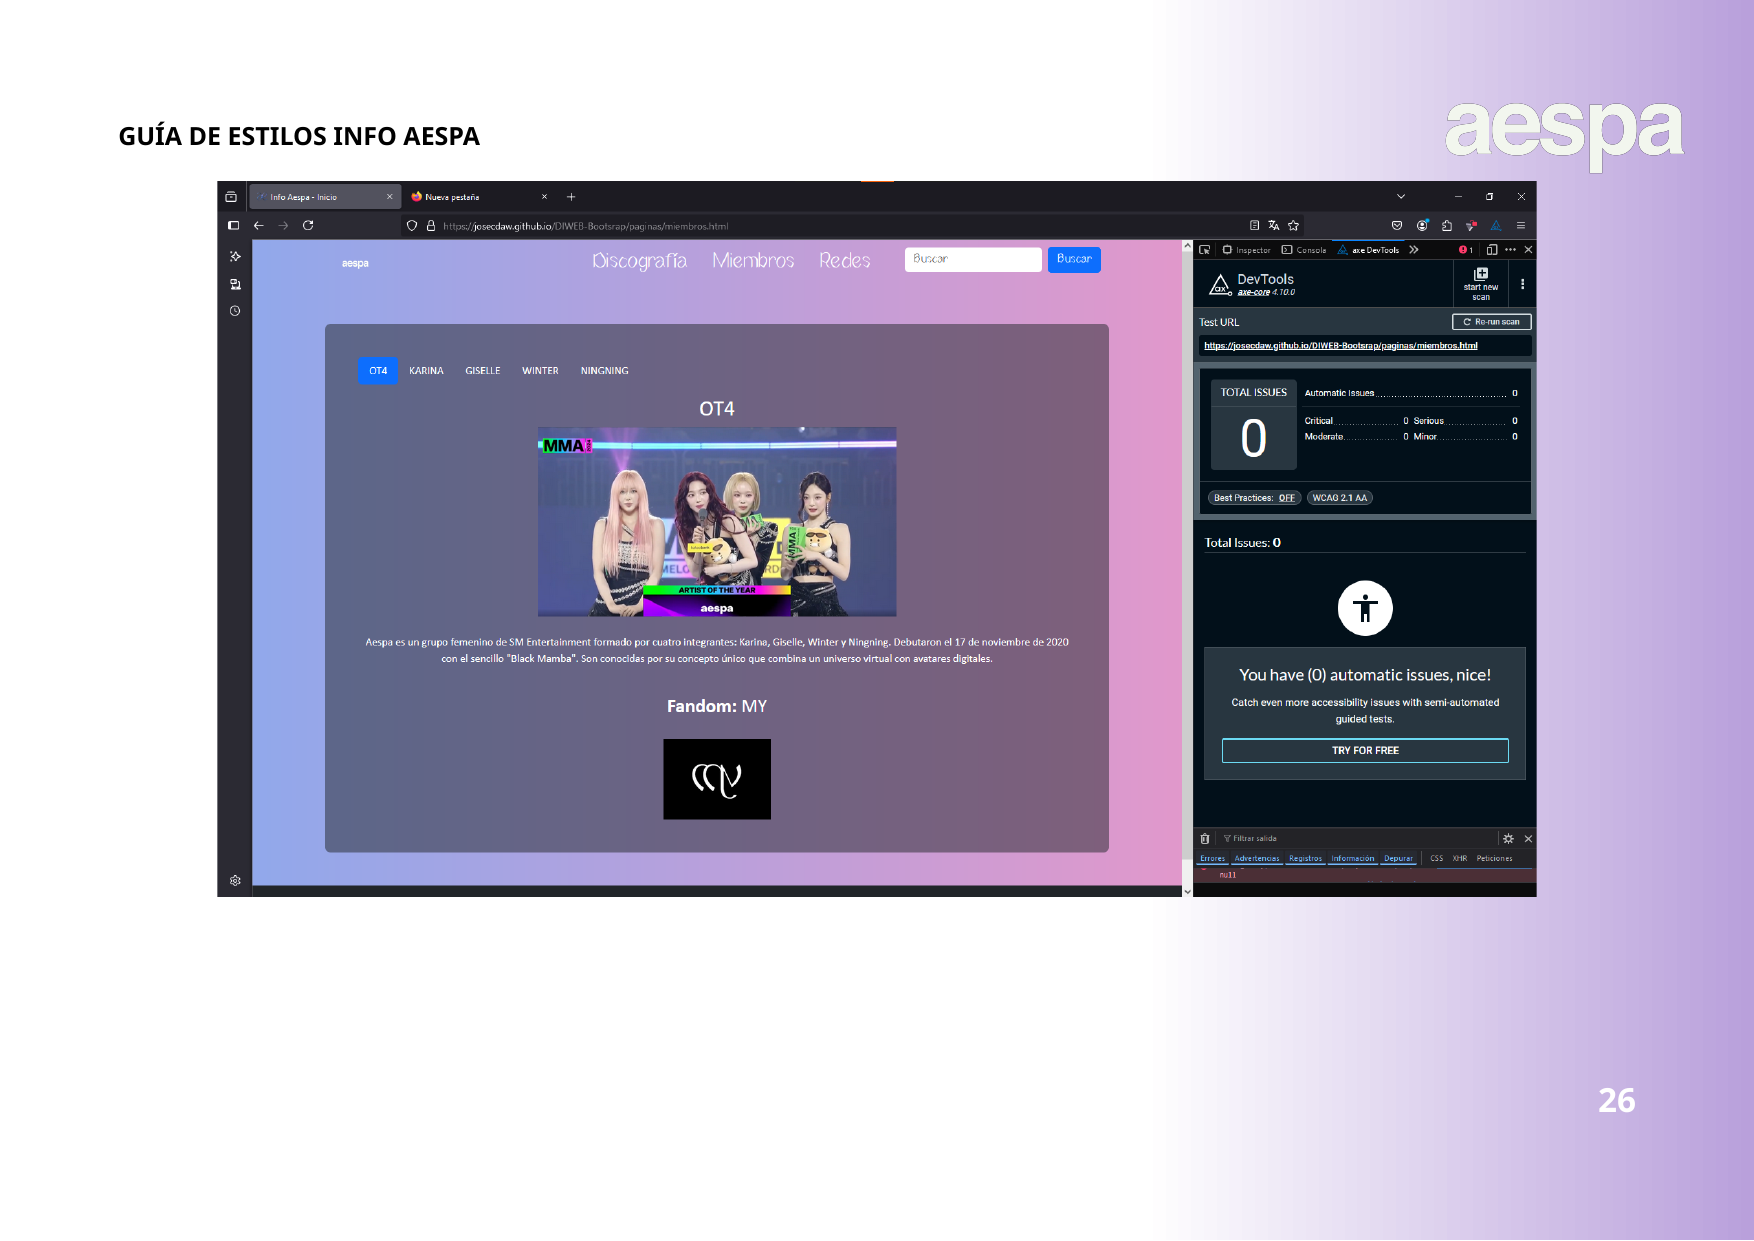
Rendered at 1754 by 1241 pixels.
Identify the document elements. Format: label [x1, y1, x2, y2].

picture [217, 88, 1703, 897]
